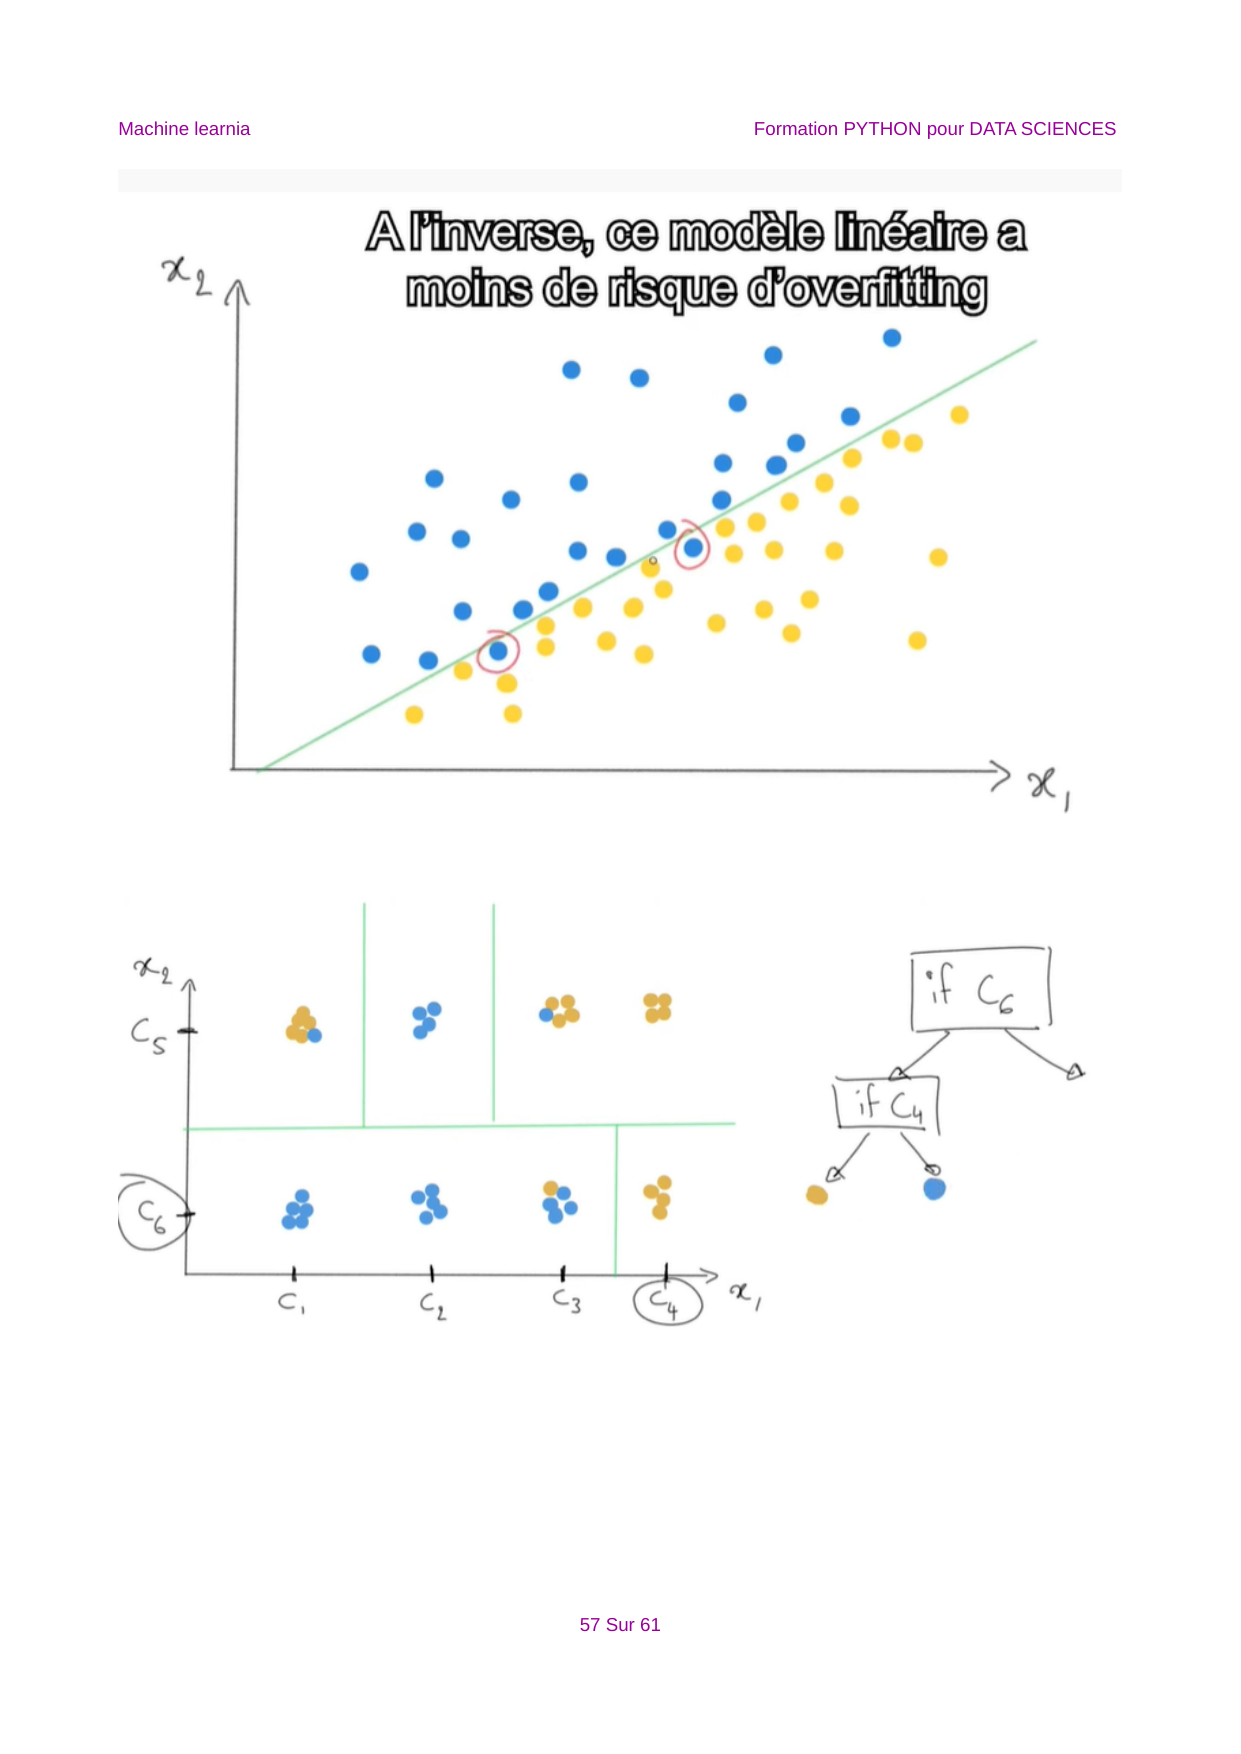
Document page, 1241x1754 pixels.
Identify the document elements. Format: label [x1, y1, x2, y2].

picture [118, 897, 1122, 1396]
picture [118, 169, 1122, 814]
